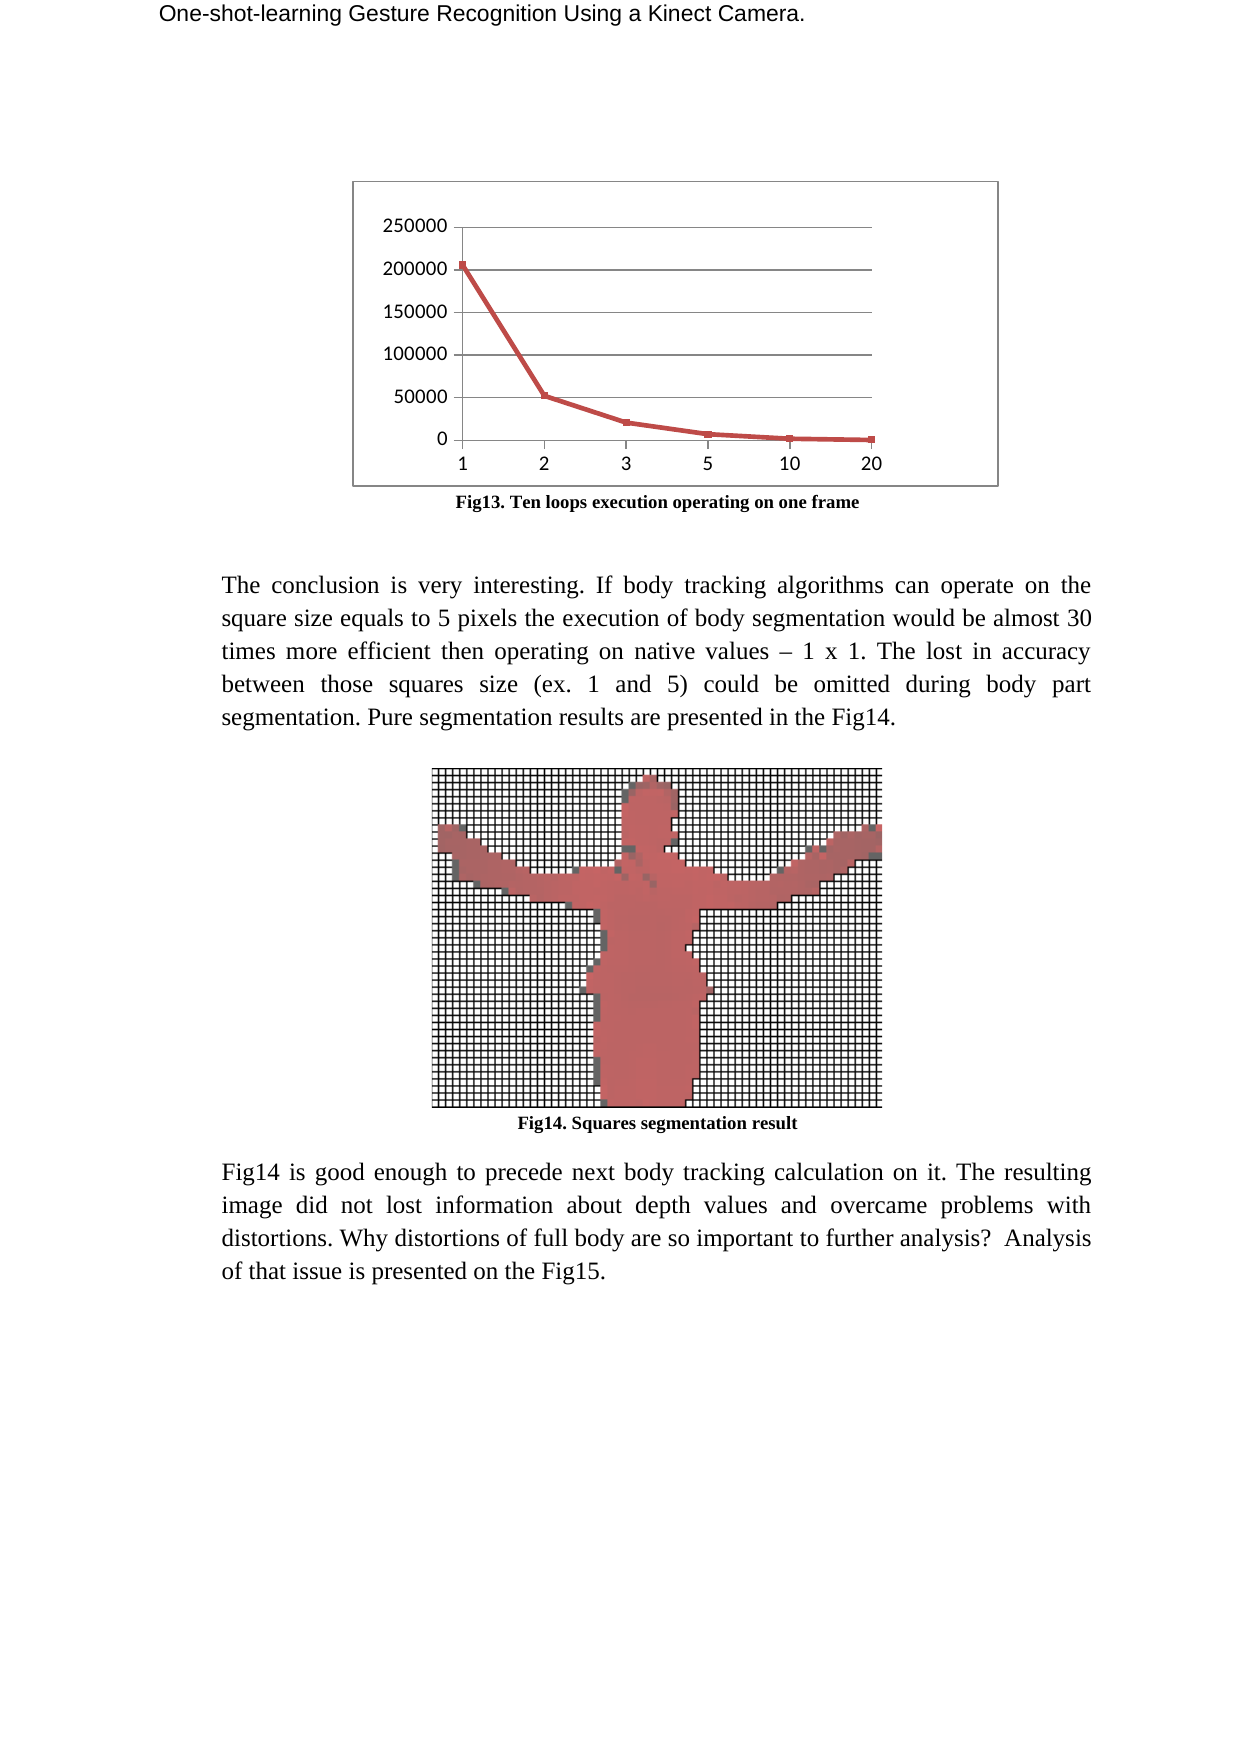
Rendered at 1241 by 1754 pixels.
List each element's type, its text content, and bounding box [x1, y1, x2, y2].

text Fig13. Ten loops execution operating on one frame [148, 491, 1093, 513]
text Fig14 is good enough to precede next body tracking calculation on it. The resulting image did not lost information about depth values and overcame problems with distortions. Why distortions of full body are so important to further analysis? Analysis of that issue is presented on the Fig15. [221, 1157, 1093, 1285]
text Fig14. Squares segmentation result [148, 1112, 1093, 1133]
text The conclusion is very interesting. If body tracking algorithms can operate on the square size equals to 5 pixels the execution of body segmentation would be almost 30 times more efficient then operating on native values – 1 x 1. The lost in accuracy between those squares size (ex. 1 and 5) could be omitted during body part segmentation. Pure segmentation results are presented in the Fig14. [221, 570, 1093, 731]
